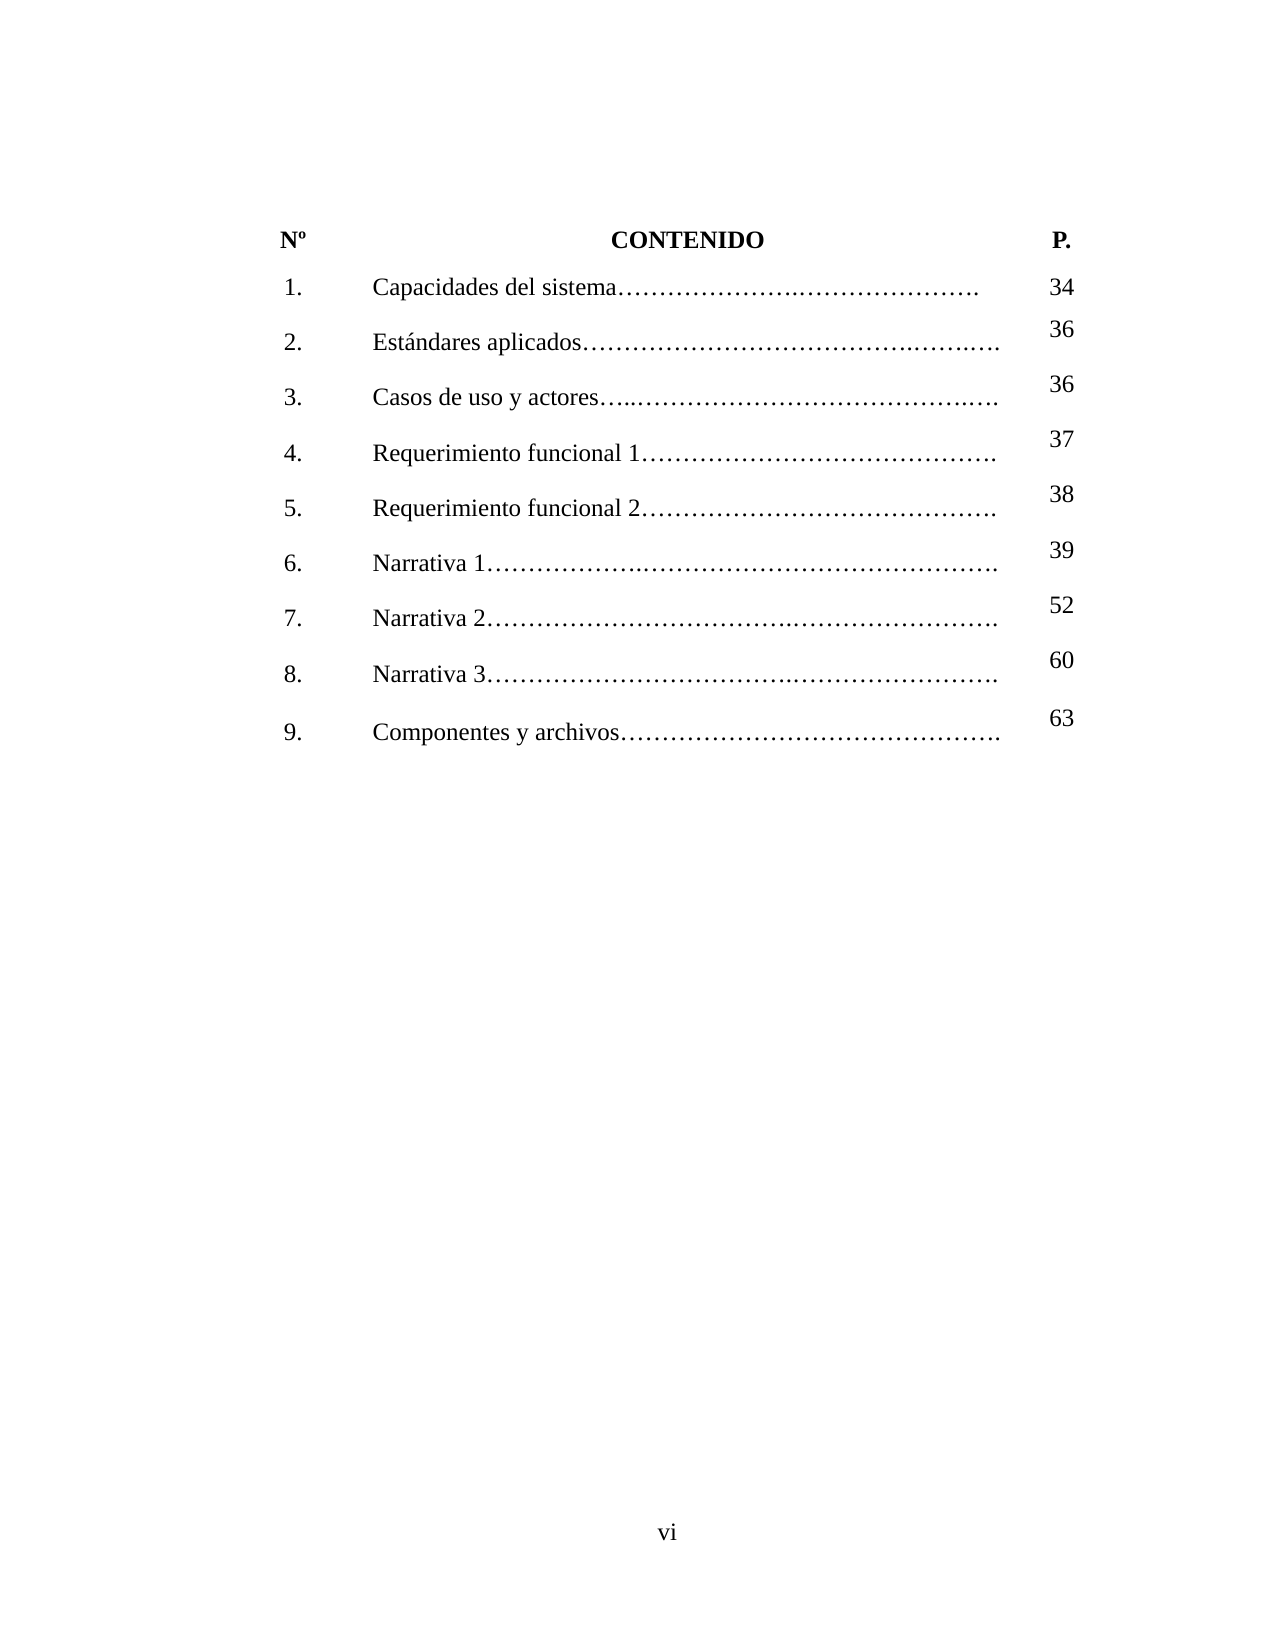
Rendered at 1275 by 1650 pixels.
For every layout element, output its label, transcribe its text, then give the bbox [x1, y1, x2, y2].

table_cell Casos de uso y actores…..………………………………….…. [361, 369, 1014, 424]
table_cell 7. [225, 590, 361, 645]
table_cell Requerimiento funcional 2……………………………………. [361, 480, 1014, 535]
table_header CONTENIDO [361, 220, 1014, 259]
table_cell 6. [225, 535, 361, 590]
table_cell 1. [225, 259, 361, 314]
table_cell 36 [1014, 314, 1109, 369]
table_cell Estándares aplicados………………………………….…….…. [361, 314, 1014, 369]
table_cell 4. [225, 424, 361, 479]
table_cell 36 [1014, 369, 1109, 424]
table_cell 39 [1014, 535, 1109, 590]
table_cell Requerimiento funcional 1……………………………………. [361, 424, 1014, 479]
table_cell 3. [225, 369, 361, 424]
table_cell Narrativa 1……………….……………………………………. [361, 535, 1014, 590]
table_cell 63 [1014, 703, 1109, 760]
table_cell 60 [1014, 645, 1109, 703]
table_cell 34 [1014, 259, 1109, 314]
table_cell 37 [1014, 424, 1109, 479]
table_cell Narrativa 3……………………………….……………………. [361, 645, 1014, 703]
table_cell 8. [225, 645, 361, 703]
table_cell 9. [225, 703, 361, 760]
table_cell Narrativa 2……………………………….……………………. [361, 590, 1014, 645]
table_cell 38 [1014, 480, 1109, 535]
table_header Nº [225, 220, 361, 259]
table_cell Capacidades del sistema………………….…………………. [361, 259, 1014, 314]
table_header P. [1014, 220, 1109, 259]
table_cell 52 [1014, 590, 1109, 645]
table_cell 5. [225, 480, 361, 535]
table_cell 2. [225, 314, 361, 369]
table_cell Componentes y archivos………………………………………. [361, 703, 1014, 760]
